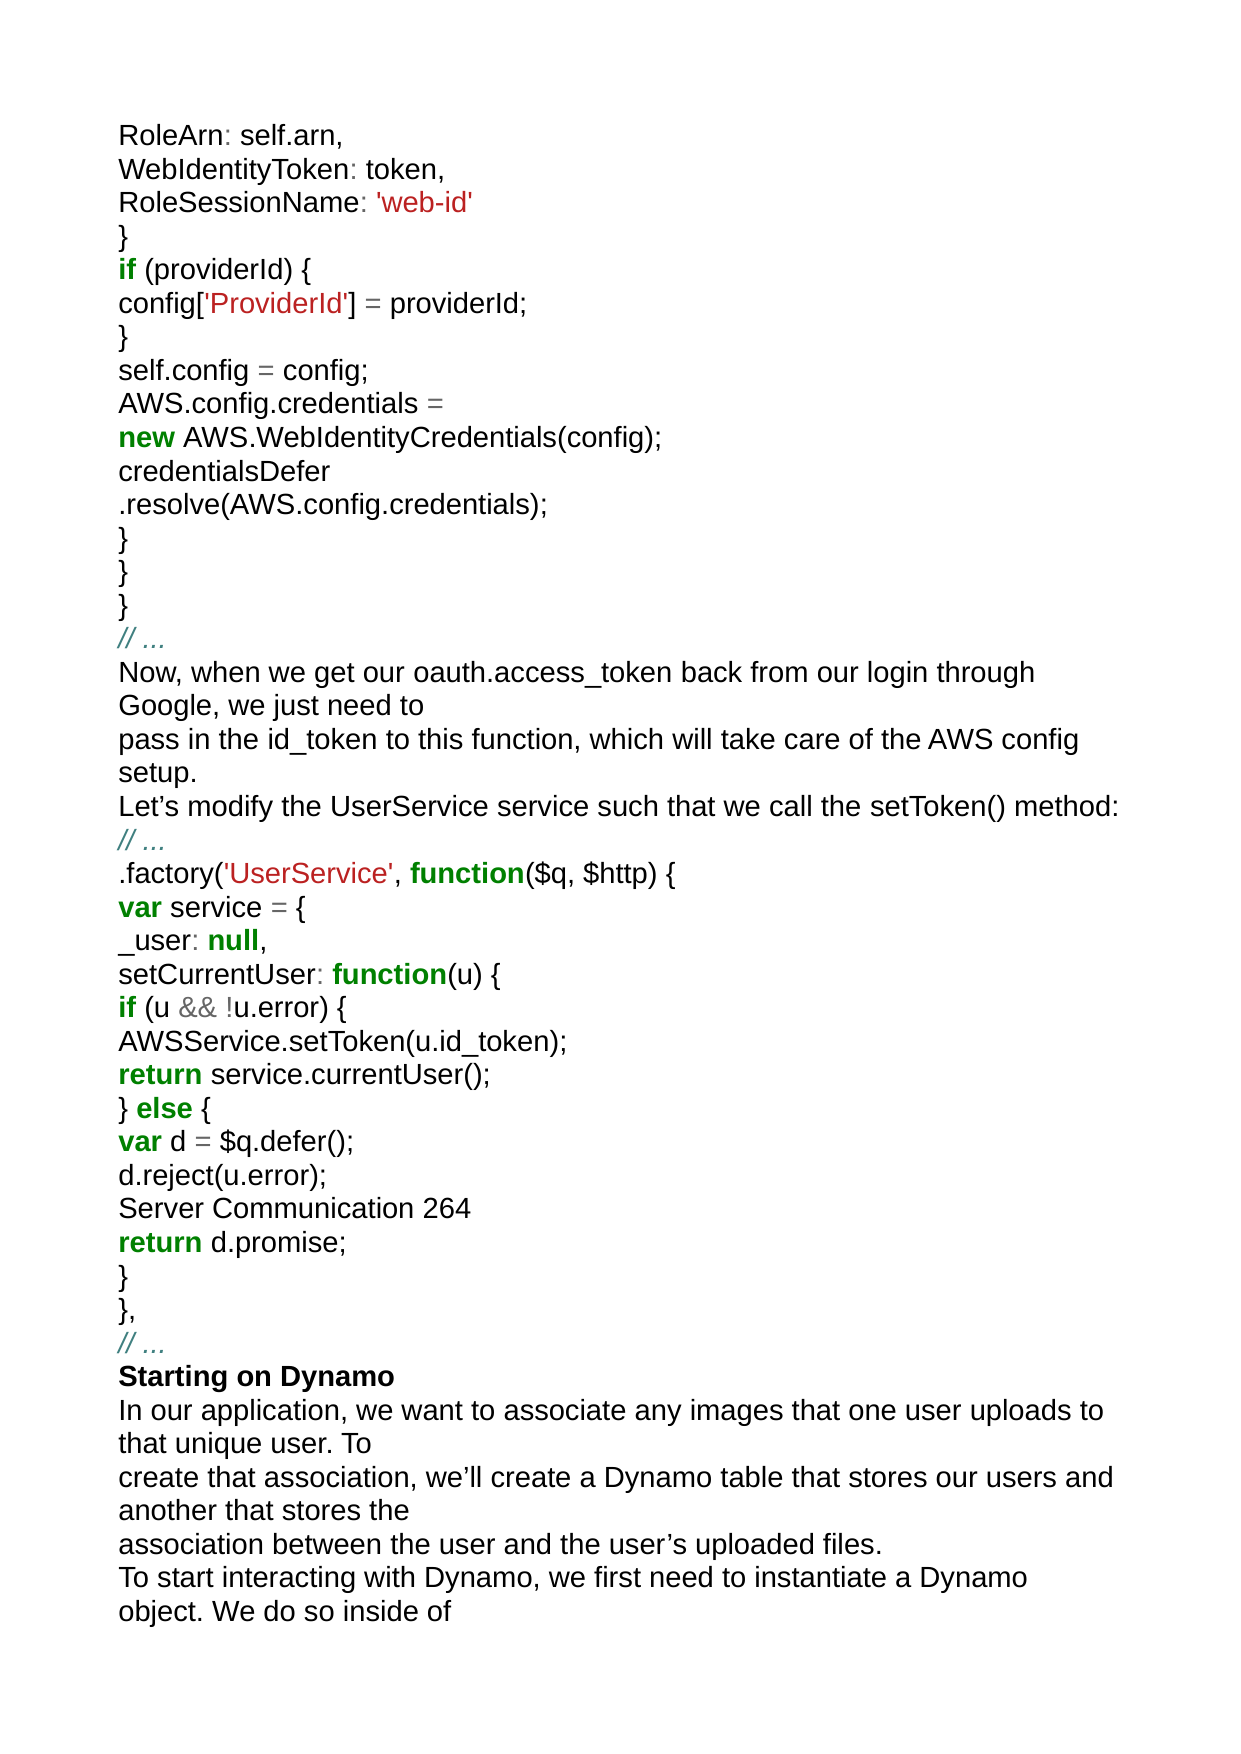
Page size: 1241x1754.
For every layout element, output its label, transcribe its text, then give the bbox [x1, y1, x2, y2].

text AWS.config.credentials = [118, 386, 1122, 420]
text To start interacting with Dynamo, we first need to instantiate a Dynamo object. We do so inside of [118, 1560, 1122, 1627]
text var service = { [118, 889, 1122, 923]
text AWSService.setToken(u.id_token); [118, 1024, 1122, 1057]
text create that association, we’ll create a Dynamo table that stores our users and another that stores the [118, 1460, 1122, 1527]
text } [118, 1258, 1122, 1292]
text d.reject(u.error); [118, 1158, 1122, 1191]
text new AWS.WebIdentityCredentials(config); [118, 420, 1122, 453]
text credentialsDefer [118, 453, 1122, 487]
text association between the user and the user’s uploaded files. [118, 1527, 1122, 1560]
text } else { [118, 1091, 1122, 1124]
text } [118, 521, 1122, 554]
text } [118, 588, 1122, 621]
text } [118, 554, 1122, 588]
text // ... [118, 621, 1122, 655]
text self.config = config; [118, 353, 1122, 386]
text return d.promise; [118, 1225, 1122, 1258]
text WebIdentityToken: token, [118, 152, 1122, 185]
text Let’s modify the UserService service such that we call the setToken() method: [118, 789, 1122, 822]
text if (u && !u.error) { [118, 990, 1122, 1024]
text return service.currentUser(); [118, 1057, 1122, 1091]
text } [118, 319, 1122, 353]
text _user: null, [118, 923, 1122, 957]
text Starting on Dynamo [118, 1359, 1122, 1393]
text Now, when we get our oauth.access_token back from our login through Google, we just need to [118, 655, 1122, 722]
text .factory('UserService', function($q, $http) { [118, 856, 1122, 889]
text setCurrentUser: function(u) { [118, 957, 1122, 990]
text Server Communication 264 [118, 1191, 1122, 1225]
text .resolve(AWS.config.credentials); [118, 487, 1122, 521]
text RoleSessionName: 'web-id' [118, 185, 1122, 219]
text In our application, we want to associate any images that one user uploads to that unique user. To [118, 1393, 1122, 1460]
text } [118, 219, 1122, 252]
text pass in the id_token to this function, which will take care of the AWS config setup. [118, 722, 1122, 789]
text var d = $q.defer(); [118, 1124, 1122, 1158]
text config['ProviderId'] = providerId; [118, 286, 1122, 319]
text if (providerId) { [118, 252, 1122, 286]
text // ... [118, 1326, 1122, 1359]
text RoleArn: self.arn, [118, 118, 1122, 152]
text }, [118, 1292, 1122, 1326]
text // ... [118, 822, 1122, 856]
